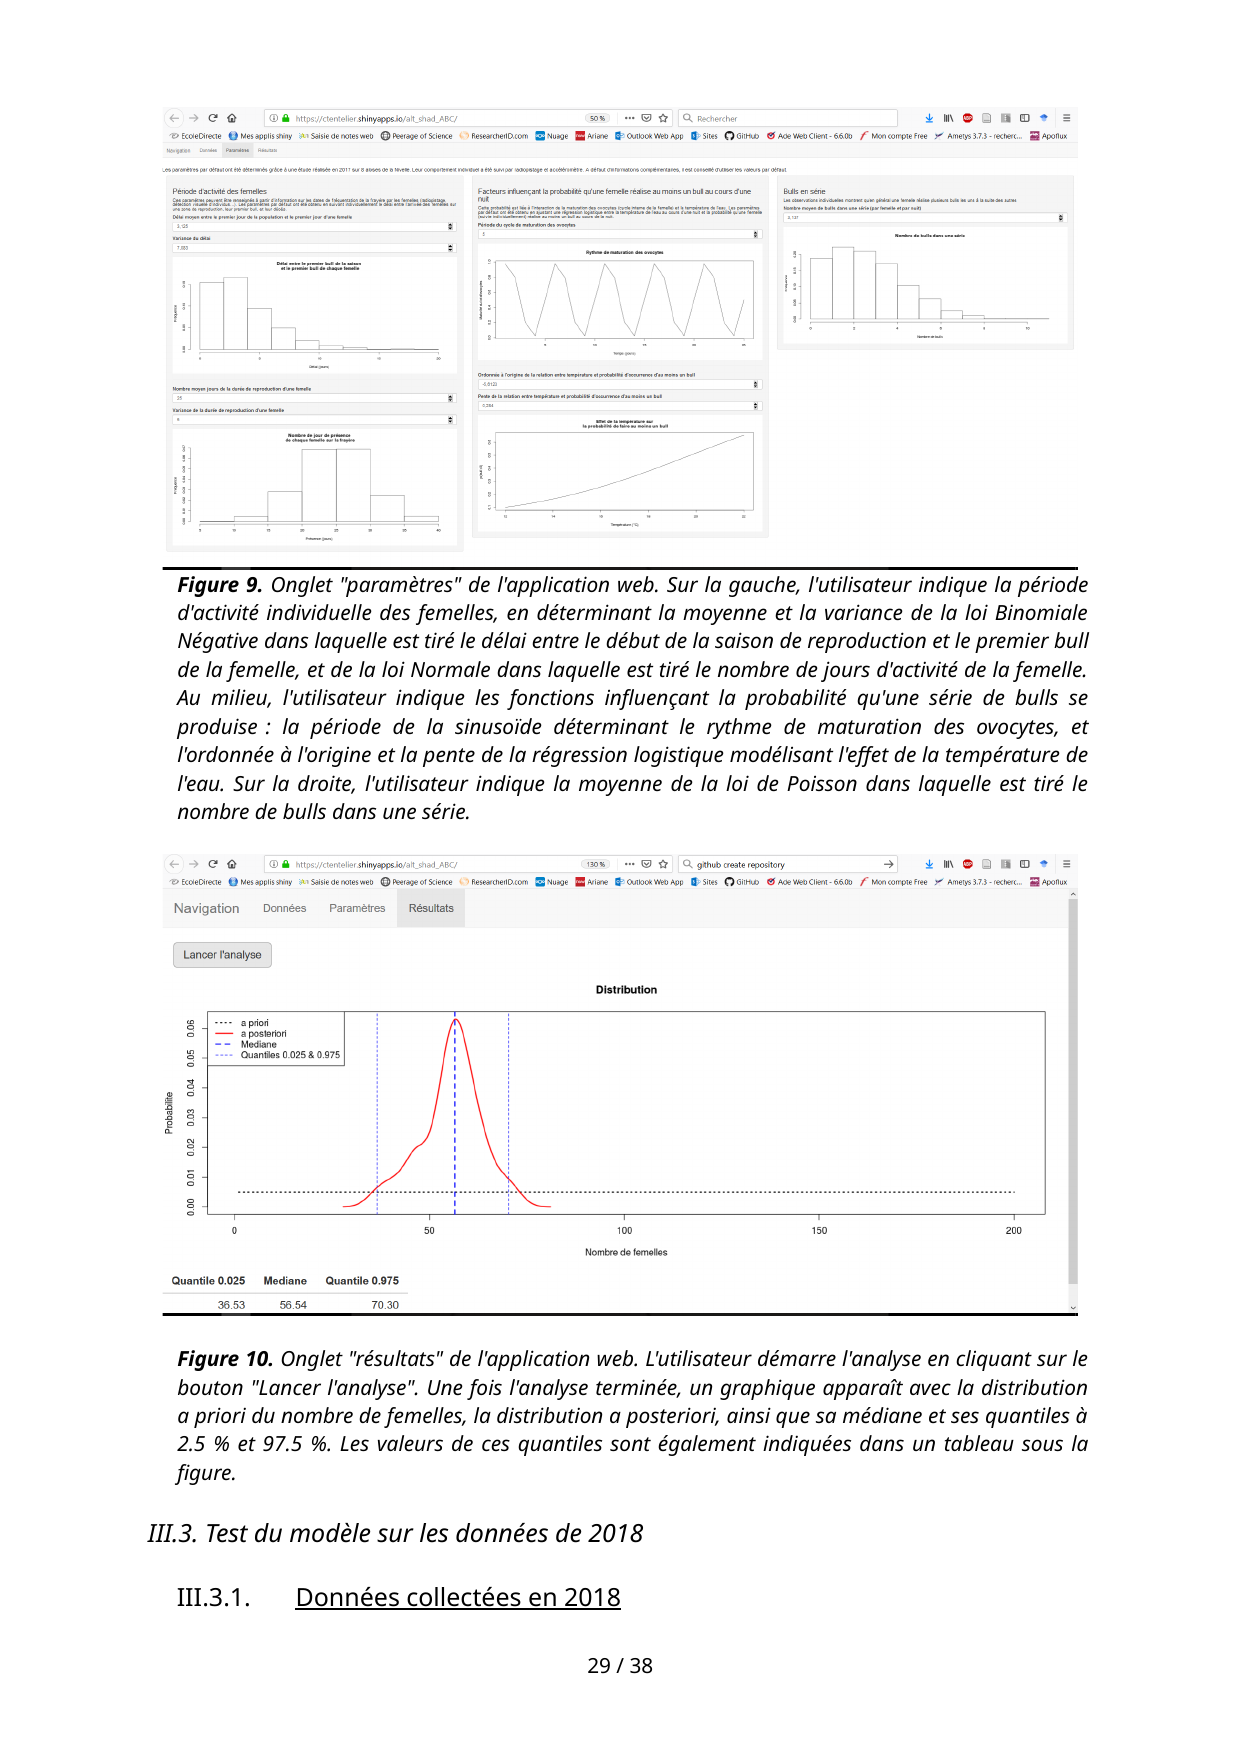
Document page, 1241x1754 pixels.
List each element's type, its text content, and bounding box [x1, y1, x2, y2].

picture [162, 107, 1078, 570]
subtitle Test du modèle sur les données de 2018 [148, 1516, 1093, 1550]
picture [162, 854, 1078, 1316]
text Figure 10. Onglet "résultats" de l'application web. L'utilisateur démarre l'analyse en cliquant sur le bouton "Lancer l'analyse". Une fois l'analyse terminée, un graphique apparaît avec la distribution a priori du nombre de femelles, la distribution a posteriori, ainsi que sa médiane et ses quantiles à 2.5 % et 97.5 %. Les valeurs de ces quantiles sont également indiquées dans un tableau sous la figure. [177, 1344, 1093, 1486]
subtitle Données collectées en 2018 [177, 1579, 1093, 1613]
text Figure 9. Onglet "paramètres" de l'application web. Sur la gauche, l'utilisateur indique la période d'activité individuelle des femelles, en déterminant la moyenne et la variance de la loi Binomiale Négative dans laquelle est tiré le délai entre le début de la saison de reproduction et le premier bull de la femelle, et de la loi Normale dans laquelle est tiré le nombre de jours d'activité de la femelle. Au milieu, l'utilisateur indique les fonctions influençant la probabilité qu'une série de bulls se produise : la période de la sinusoïde déterminant le rythme de maturation des ovocytes, et l'ordonnée à l'origine et la pente de la régression logistique modélisant l'effet de la température de l'eau. Sur la droite, l'utilisateur indique la moyenne de la loi de Poisson dans laquelle est tiré le nombre de bulls dans une série. [177, 108, 1093, 826]
